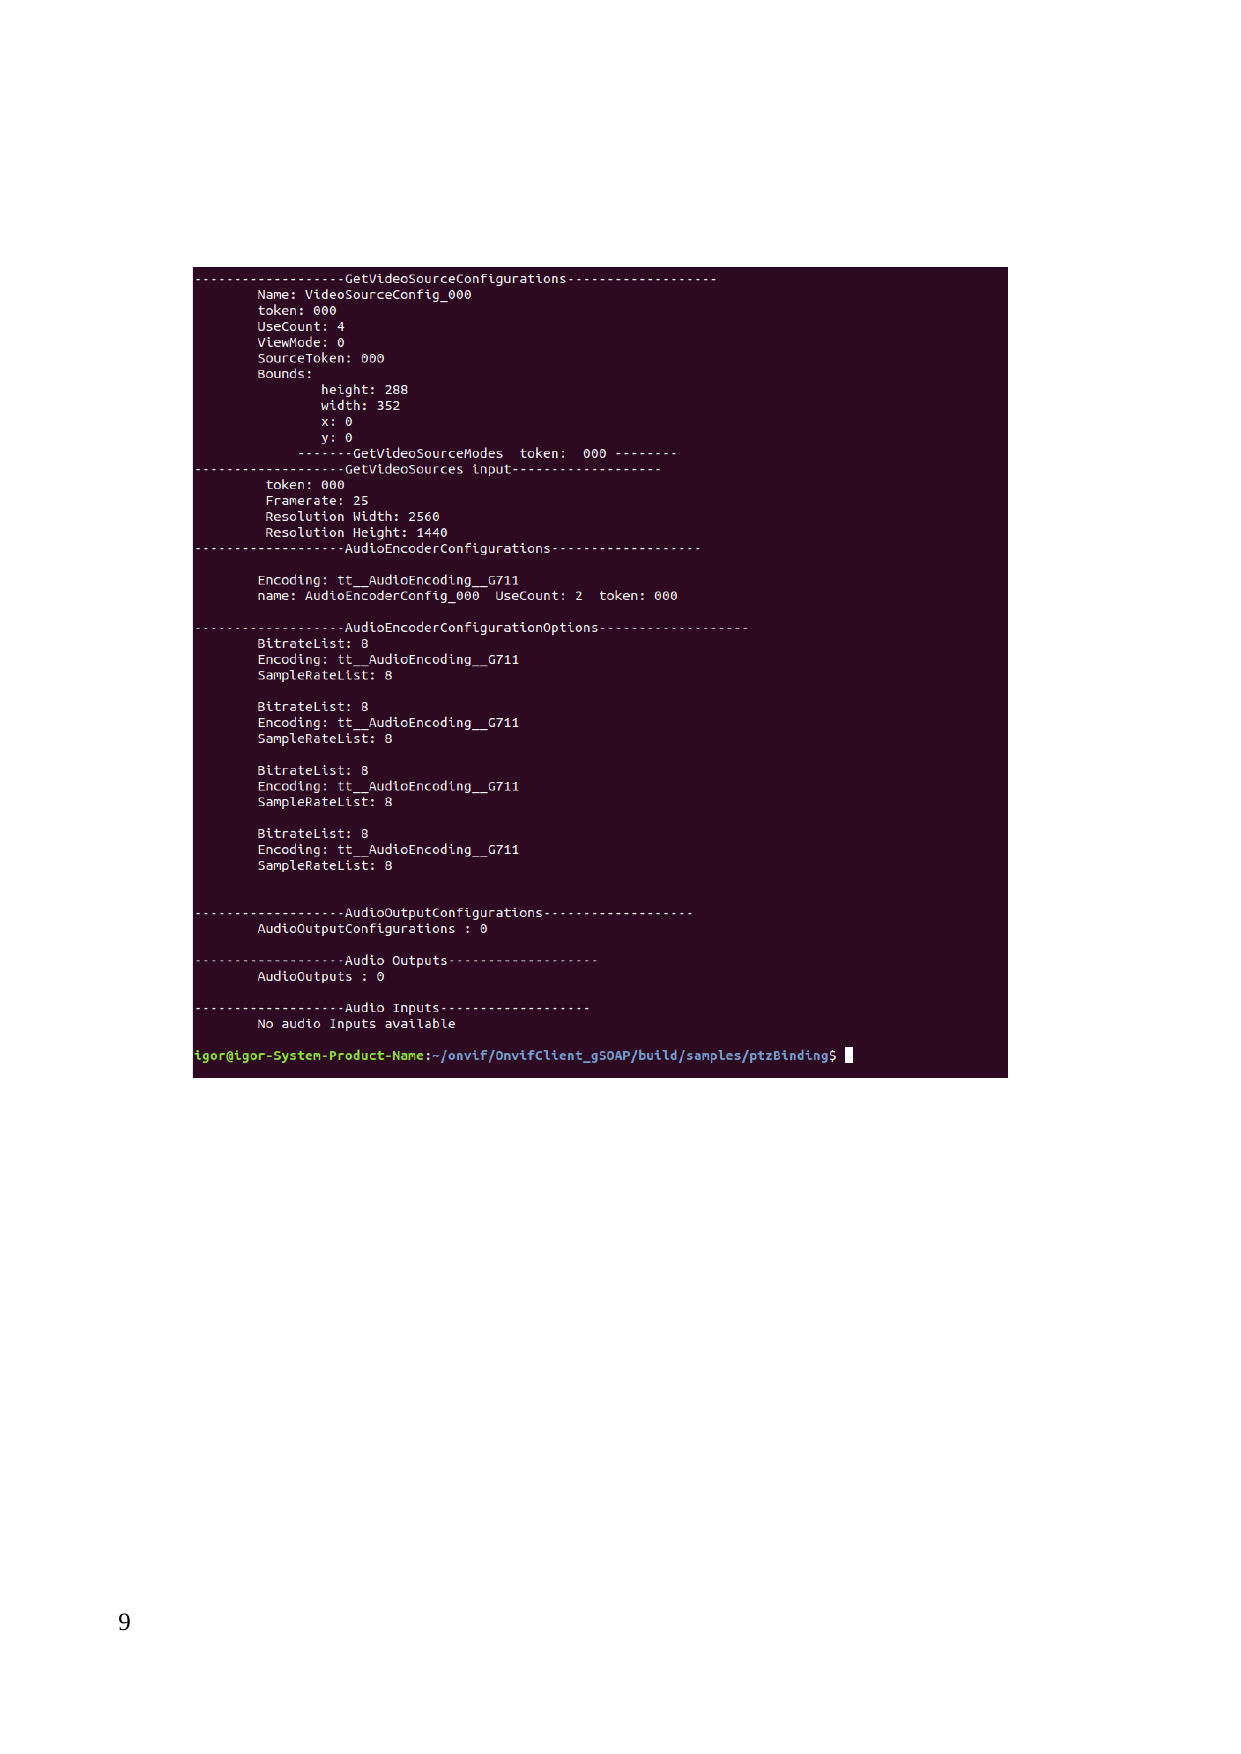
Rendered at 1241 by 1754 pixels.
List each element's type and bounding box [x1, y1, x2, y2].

picture [192, 267, 1008, 1078]
